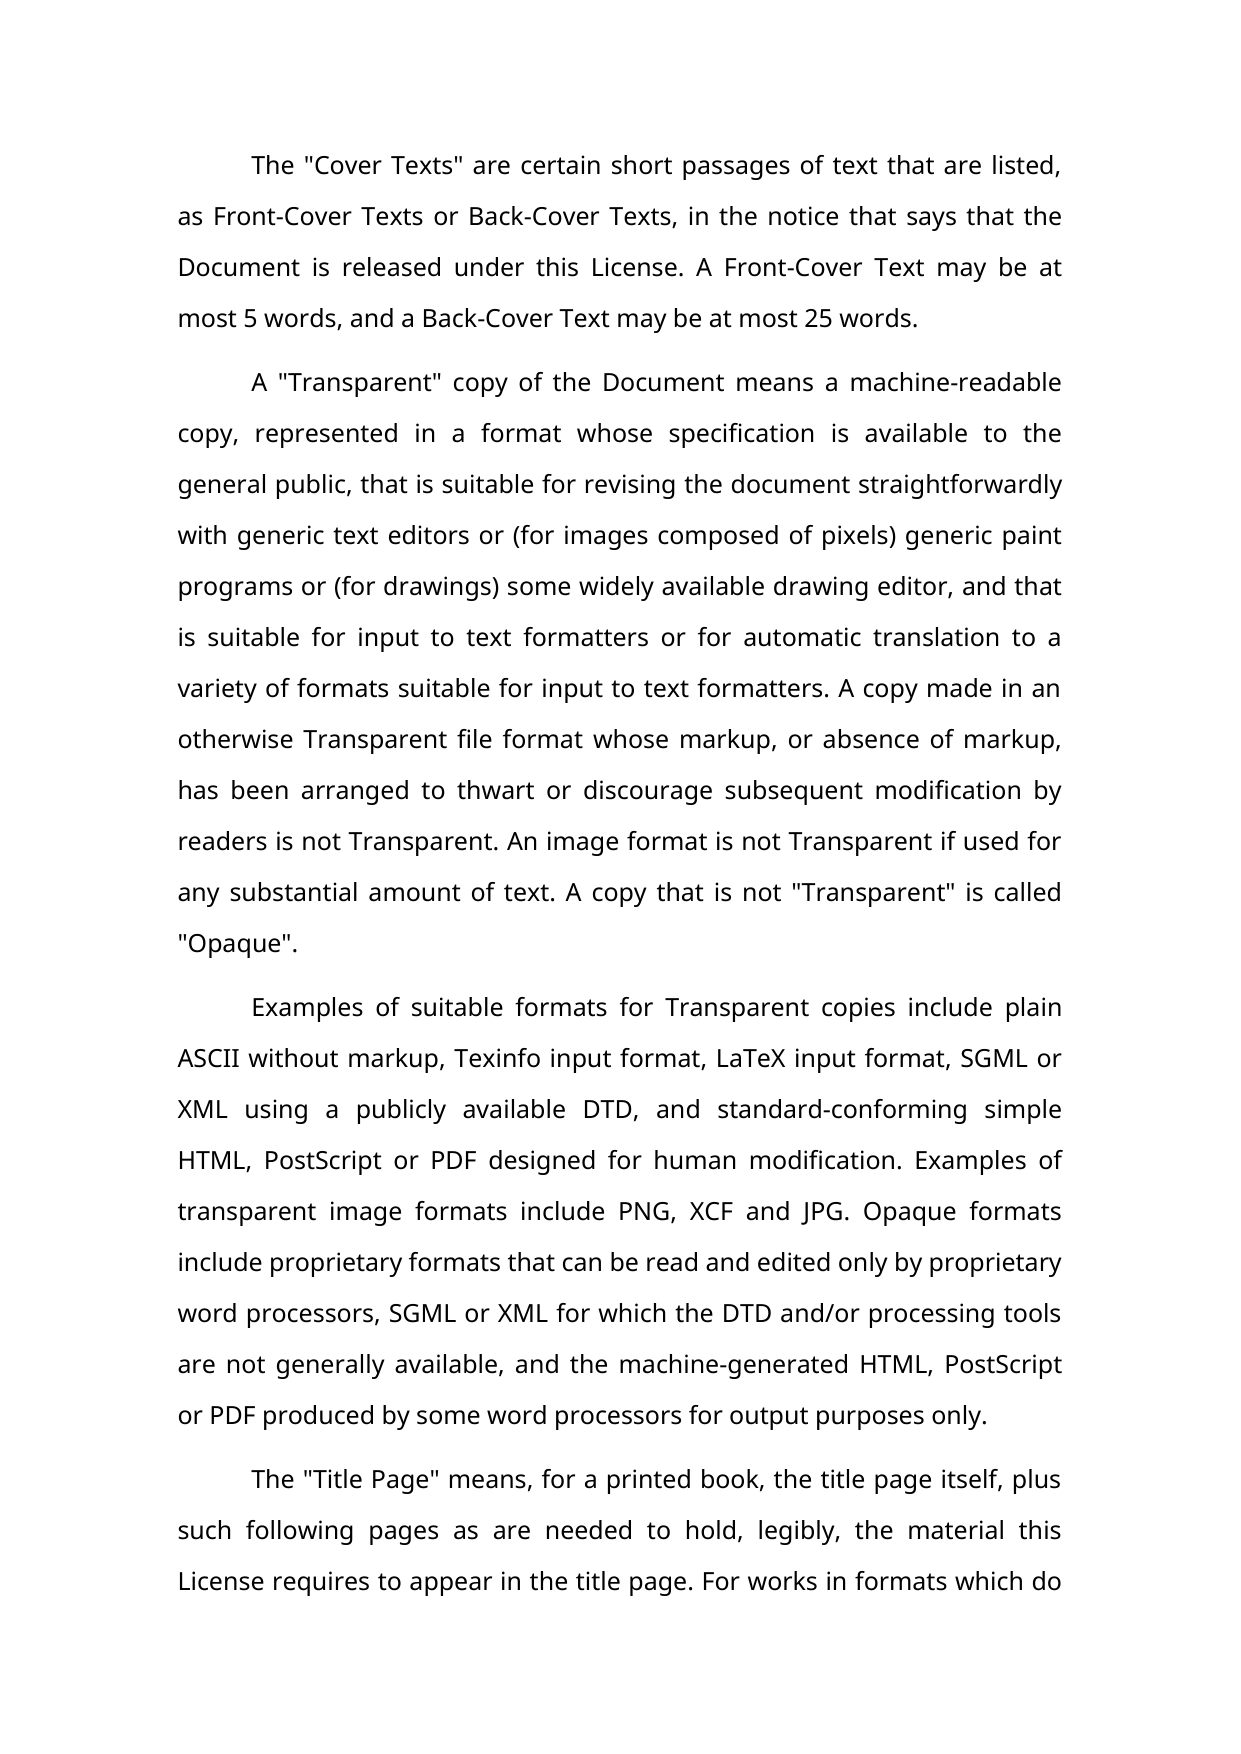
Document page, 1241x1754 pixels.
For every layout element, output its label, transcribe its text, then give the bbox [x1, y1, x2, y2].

text The "Title Page" means, for a printed book, the title page itself, plus such following pages as are needed to hold, legibly, the material this License requires to appear in the title page. For works in formats which do [177, 1461, 1063, 1597]
text A "Transparent" copy of the Document means a machine-readable copy, represented in a format whose specification is available to the general public, that is suitable for revising the document straightforwardly with generic text editors or (for images composed of pixels) generic paint programs or (for drawings) some widely available drawing editor, and that is suitable for input to text formatters or for automatic translation to a variety of formats suitable for input to text formatters. A copy made in an otherwise Transparent file format whose markup, or absence of markup, has been arranged to thwart or discourage subsequent modification by readers is not Transparent. An image format is not Transparent if used for any substantial amount of text. A copy that is not "Transparent" is called "Opaque". [177, 364, 1063, 960]
text The "Cover Texts" are certain short passages of text that are listed, as Front-Cover Texts or Back-Cover Texts, in the notice that says that the Document is released under this License. A Front-Cover Text may be at most 5 words, and a Back-Cover Text may be at most 25 words. [177, 148, 1063, 335]
text Examples of suitable formats for Transparent copies include plain ASCII without markup, Texinfo input format, LaTeX input format, SGML or XML using a publicly available DTD, and standard-conforming simple HTML, PostScript or PDF designed for human modification. Examples of transparent image formats include PNG, XCF and JPG. Opaque formats include proprietary formats that can be read and edited only by proprietary word processors, SGML or XML for which the DTD and/or processing tools are not generally available, and the machine-generated HTML, PostScript or PDF produced by some word processors for output purposes only. [177, 989, 1063, 1432]
